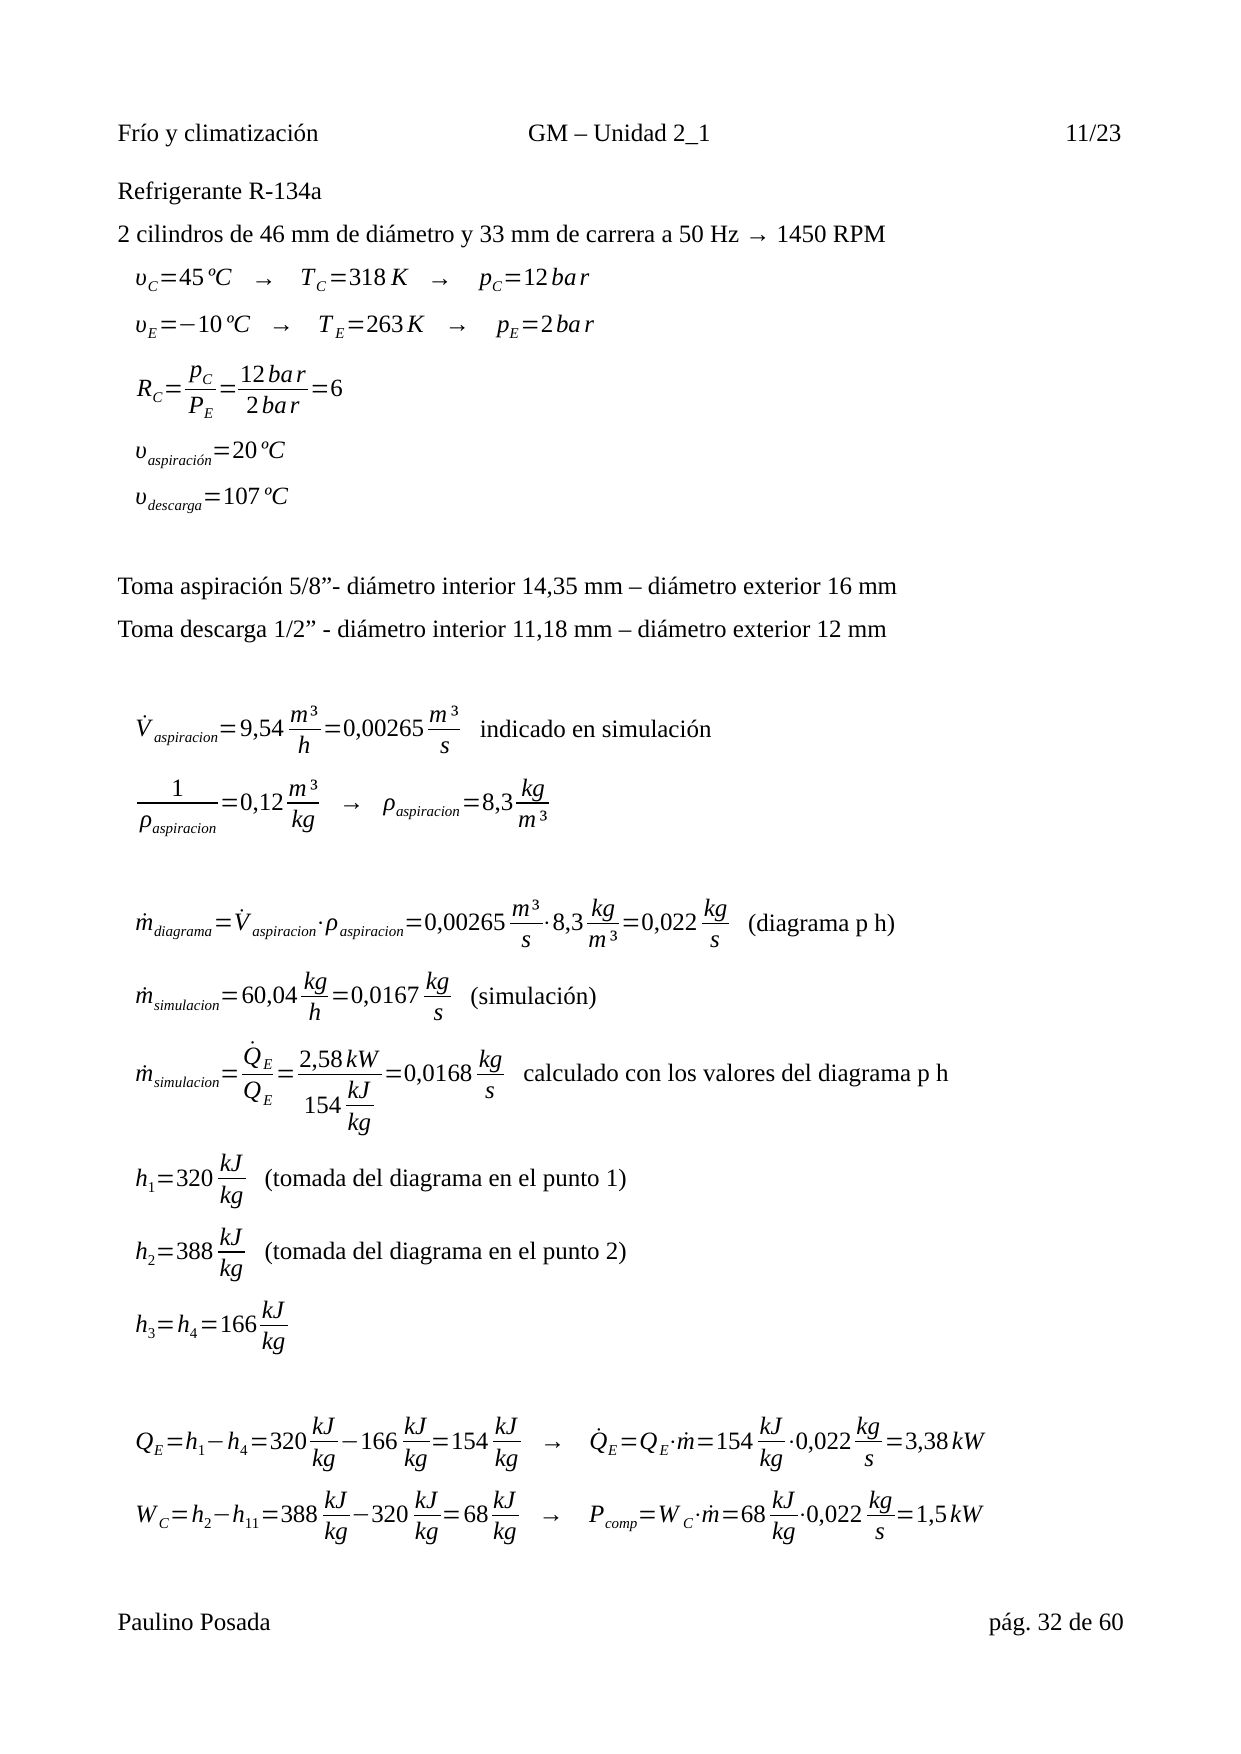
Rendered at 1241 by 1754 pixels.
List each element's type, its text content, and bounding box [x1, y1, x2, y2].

text (tomada del diagrama en el punto 2) [117, 1223, 1123, 1282]
text → → [117, 263, 1123, 295]
text calculado con los valores del diagrama p h [117, 1041, 1123, 1136]
text → [117, 774, 1123, 837]
text → → [117, 309, 1123, 342]
text (tomada del diagrama en el punto 1) [117, 1150, 1123, 1209]
text Toma aspiración 5/8”- diámetro interior 14,35 mm – diámetro exterior 16 mm [117, 571, 1123, 600]
text 2 cilindros de 46 mm de diámetro y 33 mm de carrera a 50 Hz → 1450 RPM [117, 219, 1123, 248]
text (diagrama p h) [117, 894, 1123, 953]
text indicado en simulación [117, 701, 1123, 760]
text → [117, 1413, 1123, 1472]
text Refrigerante R-134a [117, 176, 1123, 205]
text (simulación) [117, 968, 1123, 1027]
text → [117, 1486, 1123, 1545]
text Toma descarga 1/2” - diámetro interior 11,18 mm – diámetro exterior 12 mm [117, 614, 1123, 643]
